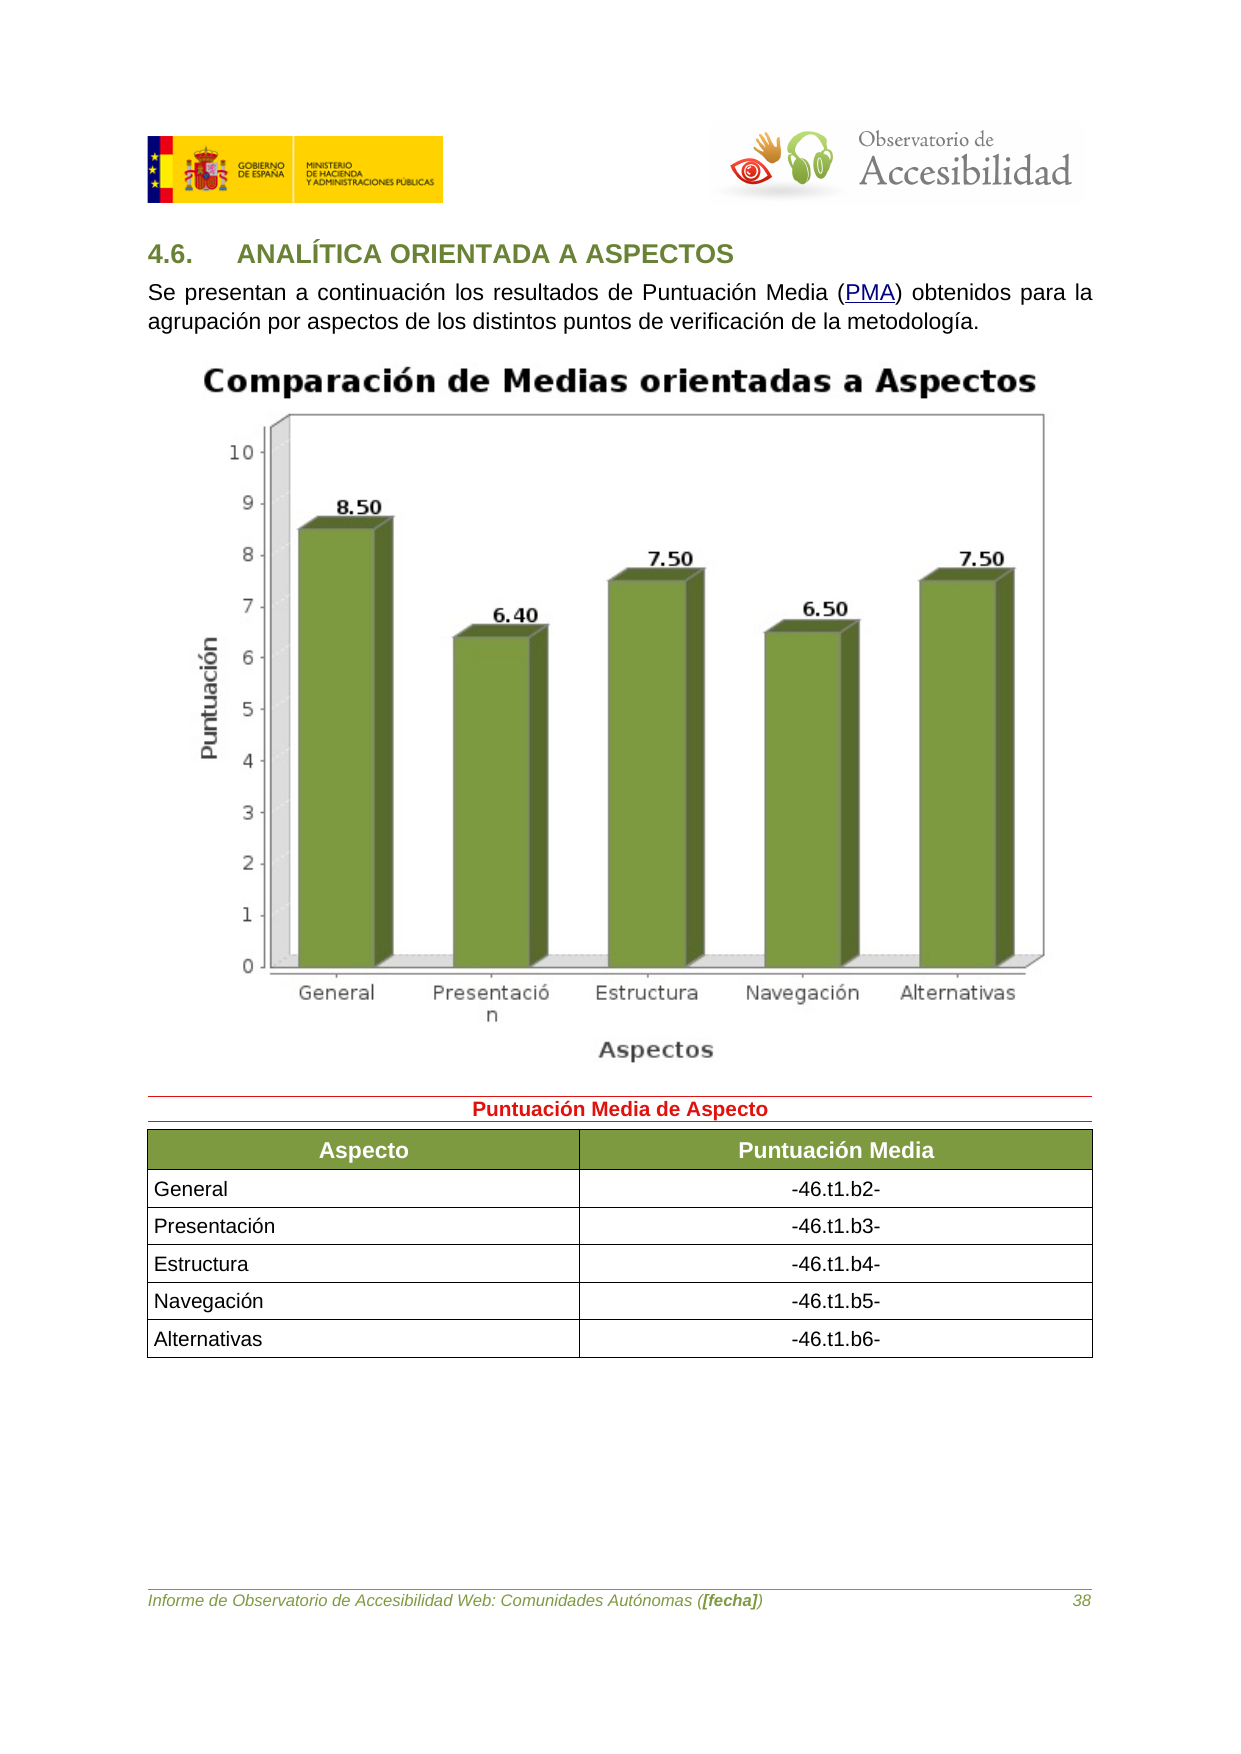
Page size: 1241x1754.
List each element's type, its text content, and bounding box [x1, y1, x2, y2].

table_cell Navegación [148, 1283, 579, 1319]
picture [710, 122, 1086, 205]
text Se presentan a continuación los resultados de Puntuación Media (PMA) obtenidos para la agrupación por aspectos de los distintos puntos de verificación de la metodología. [148, 279, 1092, 334]
table_header Puntuación Media [580, 1130, 1092, 1169]
picture [178, 361, 1062, 1072]
table_header Aspecto [148, 1130, 579, 1169]
picture [147, 136, 443, 203]
table_cell -46.t1.b4- [580, 1245, 1092, 1282]
list Analítica orientada a aspectos [148, 238, 1092, 269]
table_cell -46.t1.b5- [580, 1283, 1092, 1319]
table_cell Estructura [148, 1245, 579, 1282]
table_cell General [148, 1170, 579, 1207]
table_cell Alternativas [148, 1320, 579, 1357]
table_cell -46.t1.b6- [580, 1320, 1092, 1357]
table_cell -46.t1.b3- [580, 1208, 1092, 1244]
table_cell -46.t1.b2- [580, 1170, 1092, 1207]
text Puntuación Media de Aspecto [148, 1097, 1092, 1121]
table_cell Presentación [148, 1208, 579, 1244]
